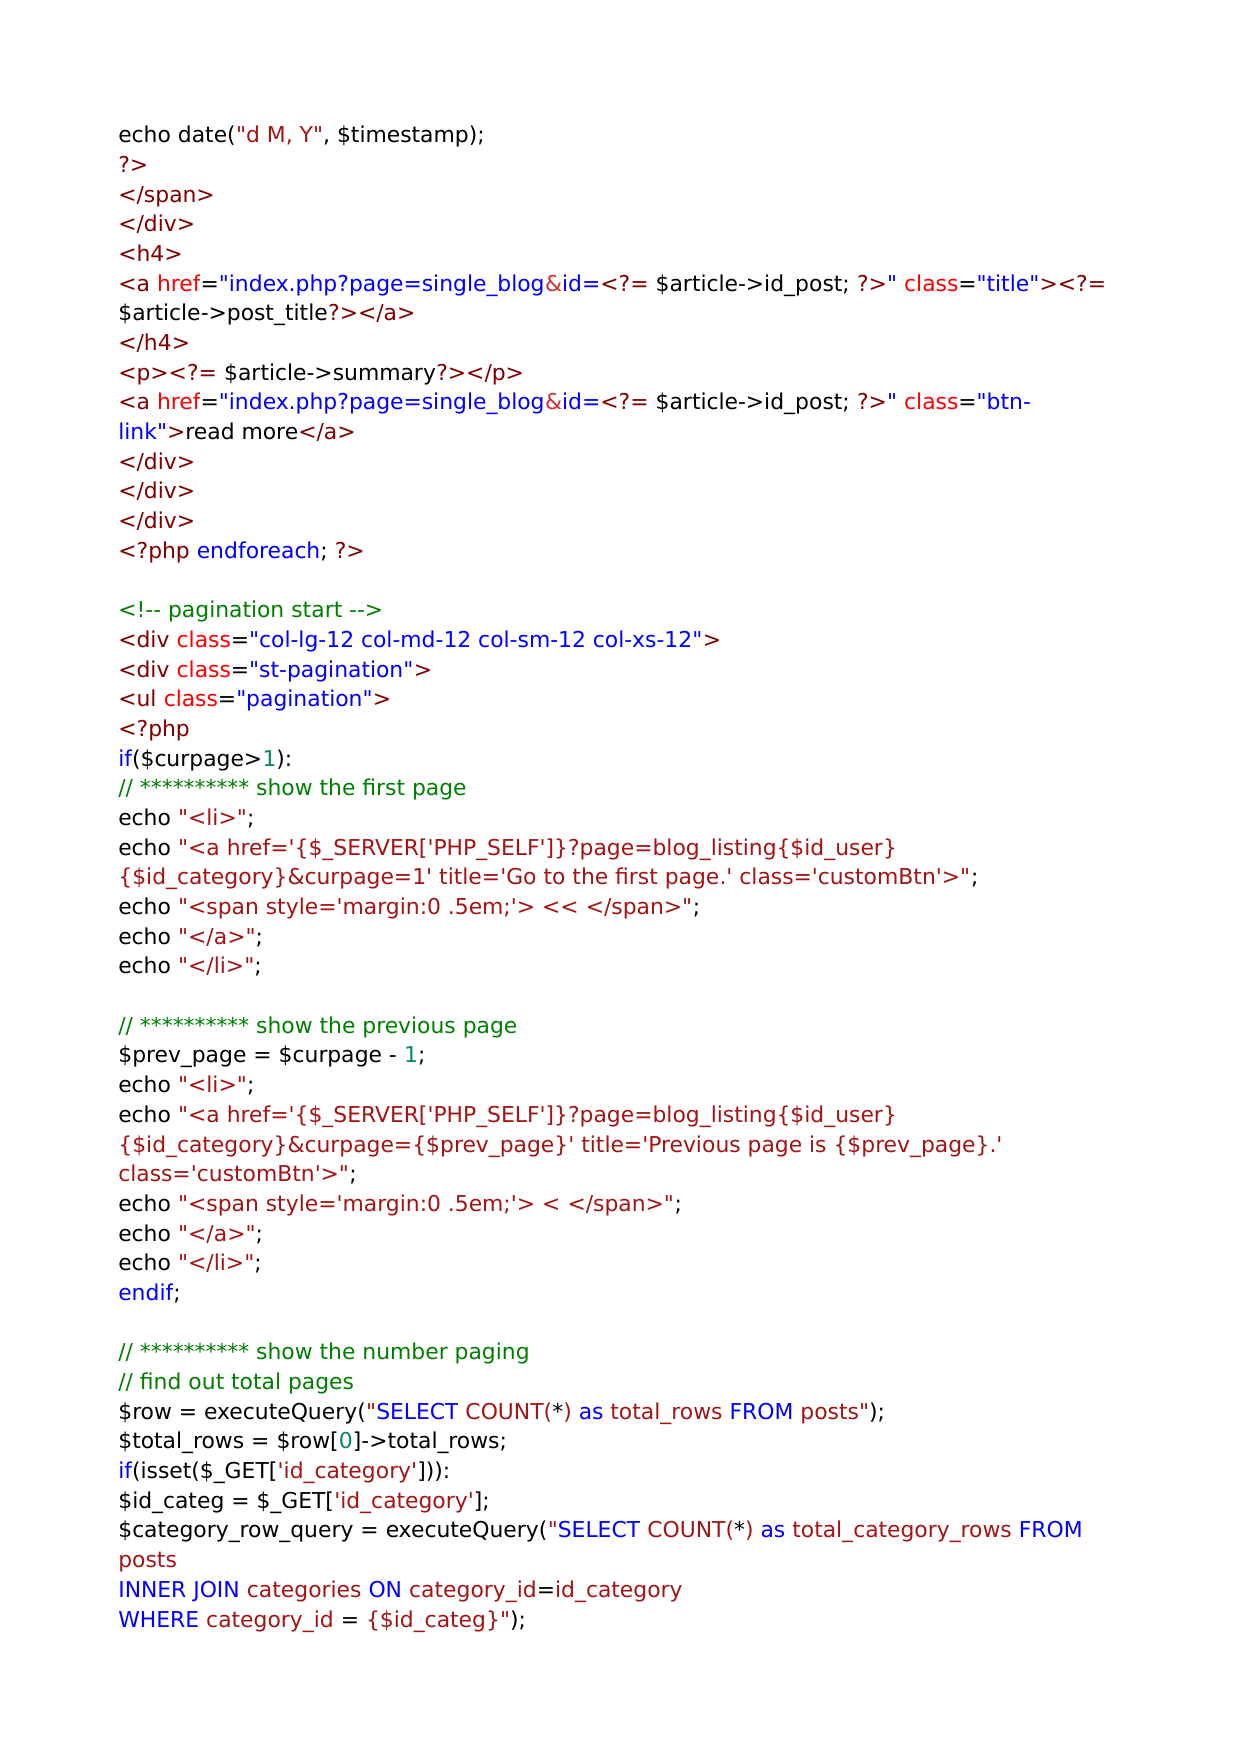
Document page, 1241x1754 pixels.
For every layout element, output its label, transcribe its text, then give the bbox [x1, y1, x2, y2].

text // ********** show the first page [118, 771, 1122, 801]
text echo "</li>"; [118, 1246, 1122, 1276]
text </div> [118, 207, 1122, 237]
text <div class="st-pagination"> [118, 652, 1122, 682]
text echo "<a href='{$_SERVER['PHP_SELF']}?page=blog_listing{$id_user}{$id_category}&curpage=1' title='Go to the first page.' class='customBtn'>"; [118, 831, 1122, 890]
text // ********** show the previous page [118, 1009, 1122, 1038]
text $category_row_query = executeQuery("SELECT COUNT(*) as total_category_rows FROM posts [118, 1513, 1122, 1573]
text echo "</li>"; [118, 949, 1122, 979]
text echo "<li>"; [118, 1068, 1122, 1098]
text INNER JOIN categories ON category_id=id_category [118, 1573, 1122, 1602]
text echo "<li>"; [118, 801, 1122, 831]
text // find out total pages [118, 1365, 1122, 1395]
text $id_categ = $_GET['id_category']; [118, 1484, 1122, 1513]
text <a href="index.php?page=single_blog&id=<?= $article->id_post; ?>" class="btn-link">read more</a> [118, 385, 1122, 445]
text <h4> [118, 237, 1122, 267]
text $row = executeQuery("SELECT COUNT(*) as total_rows FROM posts"); [118, 1395, 1122, 1424]
text if($curpage>1): [118, 742, 1122, 771]
text <?php endforeach; ?> [118, 534, 1122, 563]
text <div class="col-lg-12 col-md-12 col-sm-12 col-xs-12"> [118, 623, 1122, 652]
text <ul class="pagination"> [118, 682, 1122, 712]
text WHERE category_id = {$id_categ}"); [118, 1602, 1122, 1632]
text <a href="index.php?page=single_blog&id=<?= $article->id_post; ?>" class="title"><?= $article->post_title?></a> [118, 267, 1122, 326]
text ?> [118, 148, 1122, 177]
text echo "<a href='{$_SERVER['PHP_SELF']}?page=blog_listing{$id_user}{$id_category}&curpage={$prev_page}' title='Previous page is {$prev_page}.' class='customBtn'>"; [118, 1098, 1122, 1187]
text <!-- pagination start --> [118, 593, 1122, 623]
text $total_rows = $row[0]->total_rows; [118, 1424, 1122, 1454]
text endif; [118, 1276, 1122, 1306]
text echo "<span style='margin:0 .5em;'> << </span>"; [118, 890, 1122, 920]
text echo date("d M, Y", $timestamp); [118, 118, 1122, 148]
text echo "</a>"; [118, 920, 1122, 949]
text </span> [118, 177, 1122, 207]
text </div> [118, 504, 1122, 534]
text echo "</a>"; [118, 1217, 1122, 1246]
text <?php [118, 712, 1122, 742]
text if(isset($_GET['id_category'])): [118, 1454, 1122, 1484]
text <p><?= $article->summary?></p> [118, 356, 1122, 385]
text // ********** show the number paging [118, 1335, 1122, 1365]
text </div> [118, 445, 1122, 474]
text </h4> [118, 326, 1122, 356]
text </div> [118, 474, 1122, 504]
text echo "<span style='margin:0 .5em;'> < </span>"; [118, 1187, 1122, 1217]
text $prev_page = $curpage - 1; [118, 1038, 1122, 1068]
